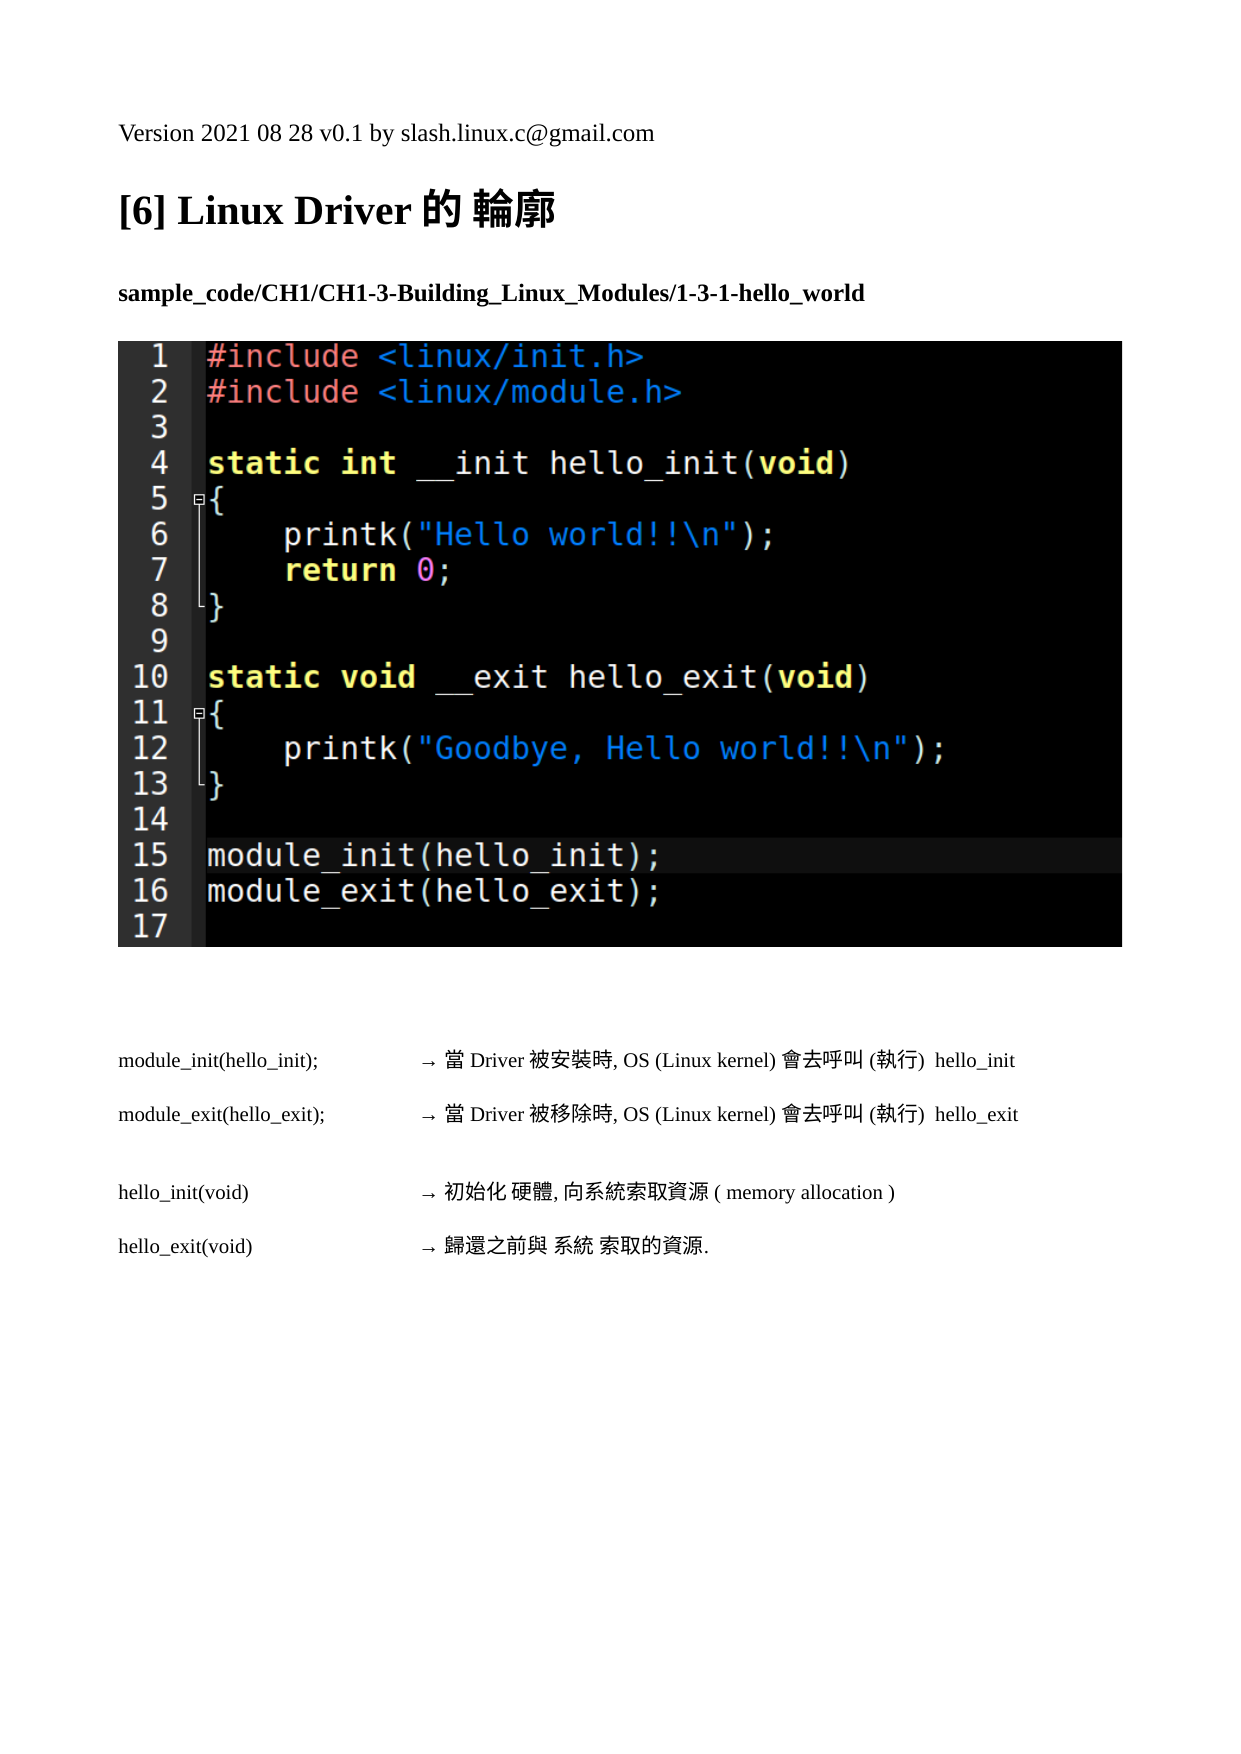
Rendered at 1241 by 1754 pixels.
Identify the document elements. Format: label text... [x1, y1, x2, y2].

text sample_code/CH1/CH1-3-Building_Linux_Modules/1-3-1-hello_world [118, 278, 1122, 307]
text module_init(hello_init); → 當 Driver 被安裝時, OS (Linux kernel) 會去呼叫 (執行) hello_init [118, 1043, 1122, 1073]
picture [118, 341, 1123, 947]
text module_exit(hello_exit); → 當 Driver 被移除時, OS (Linux kernel) 會去呼叫 (執行) hello_exit [118, 1097, 1122, 1127]
subtitle [6] Linux Driver 的 輪廓 [118, 176, 1122, 237]
text hello_exit(void) → 歸還之前與 系統 索取的資源. [118, 1230, 1122, 1260]
text hello_init(void) → 初始化 硬體, 向系統索取資源 ( memory allocation ) [118, 1175, 1122, 1206]
